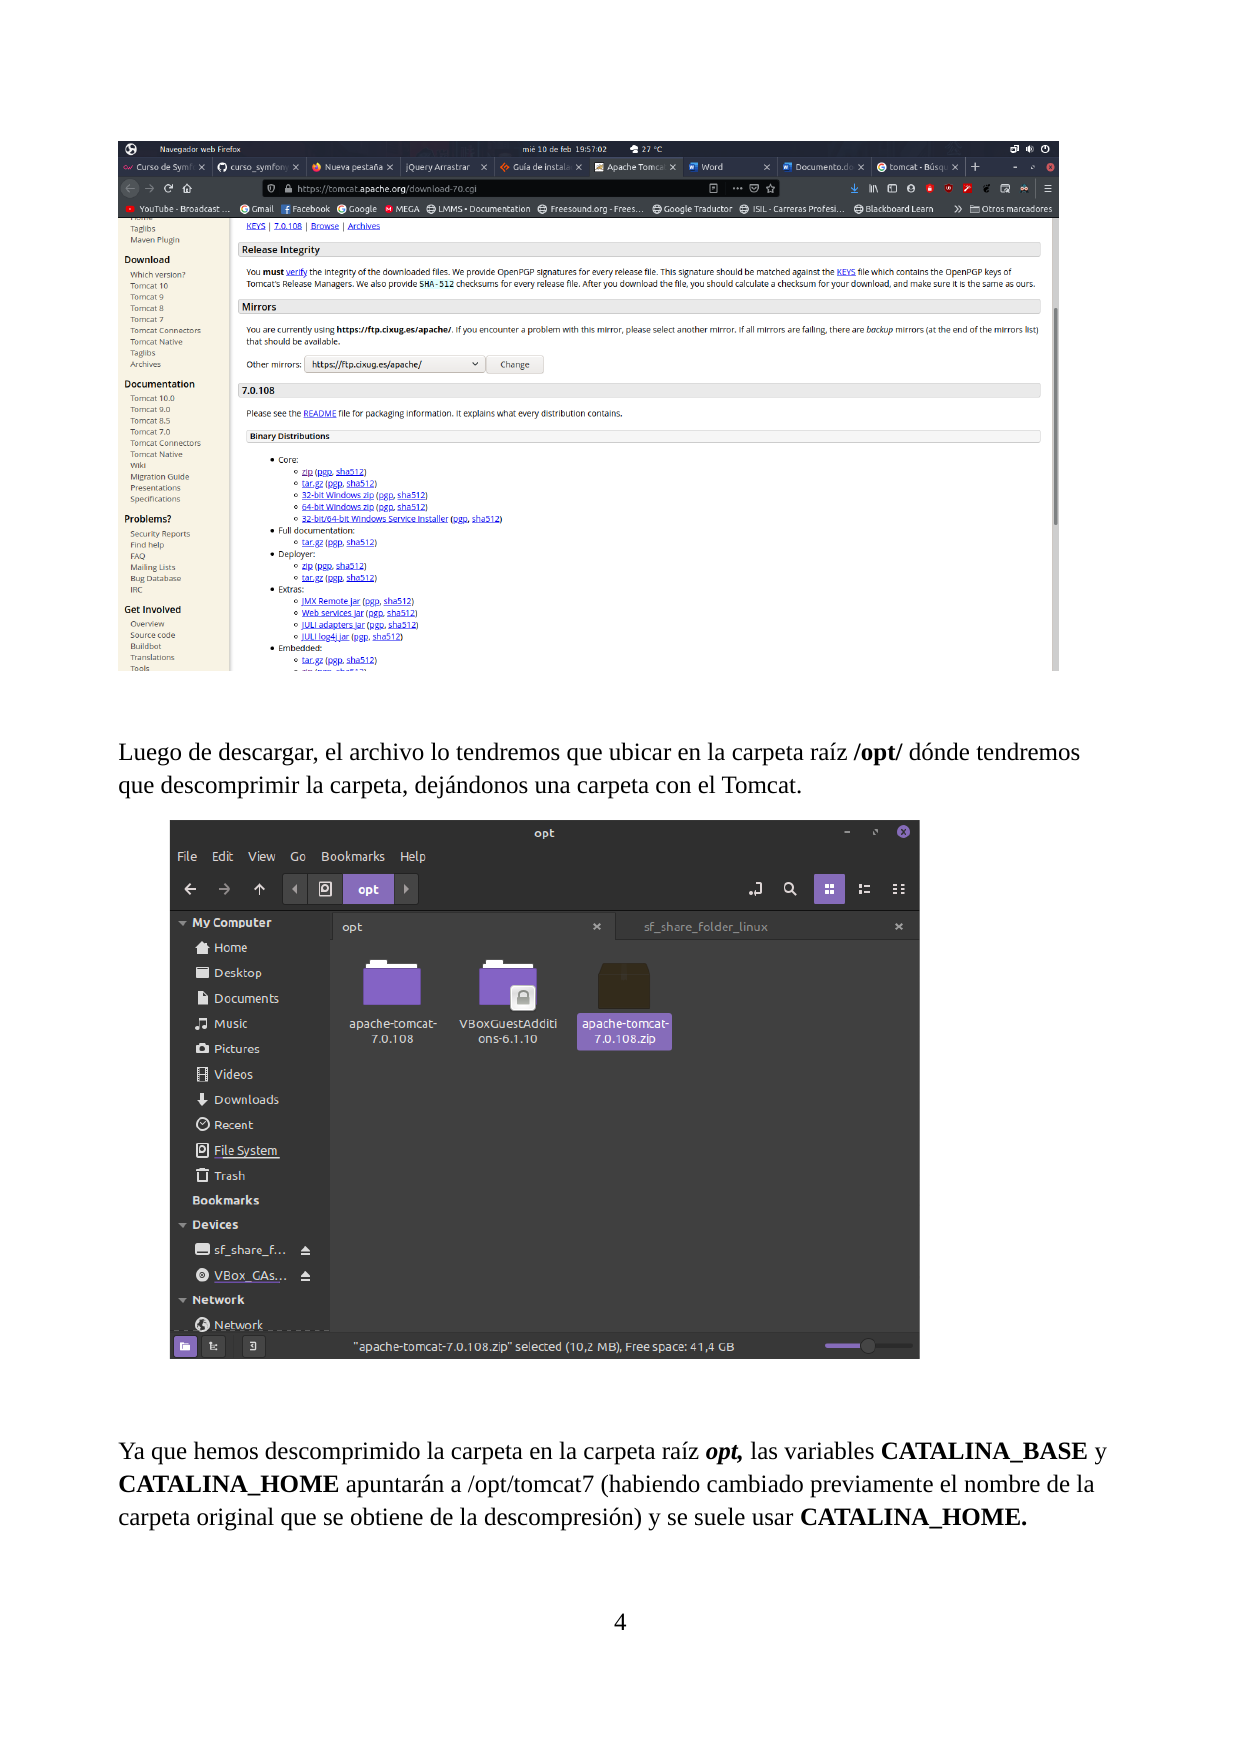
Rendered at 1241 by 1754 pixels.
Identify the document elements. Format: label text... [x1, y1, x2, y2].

text Luego de descargar, el archivo lo tendremos que ubicar en la carpeta raíz /opt/ dónde tendremos que descomprimir la carpeta, dejándonos una carpeta con el Tomcat. [118, 737, 1122, 799]
picture [169, 820, 920, 1359]
text Ya que hemos descomprimido la carpeta en la carpeta raíz opt, las variables CATALINA_BASE y CATALINA_HOME apuntarán a /opt/tomcat7 (habiendo cambiado previamente el nombre de la carpeta original que se obtiene de la descompresión) y se suele usar CATALINA_HOME. [118, 1436, 1122, 1531]
picture [118, 141, 1059, 671]
